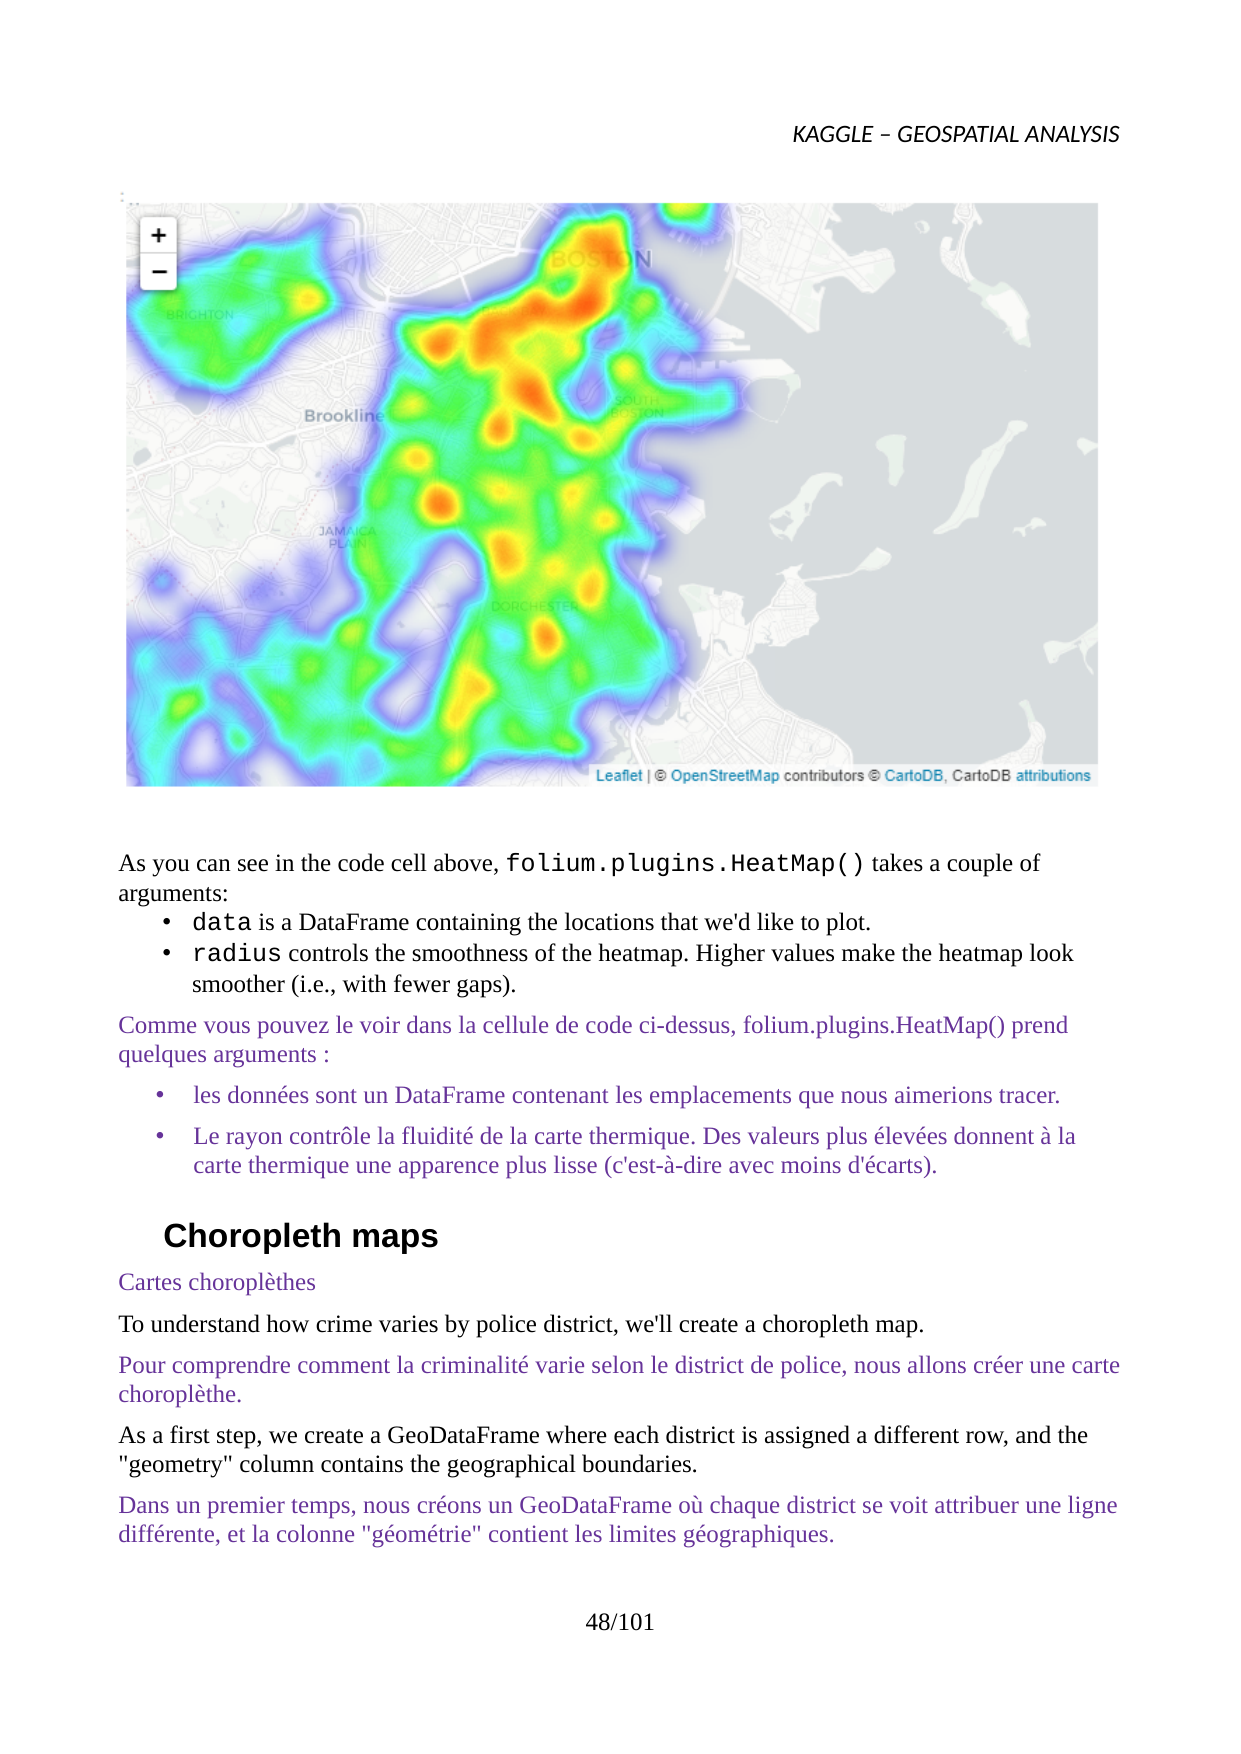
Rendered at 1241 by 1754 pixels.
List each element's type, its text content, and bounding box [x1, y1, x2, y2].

text As you can see in the code cell above, folium.plugins.HeatMap() takes a couple of arguments: [118, 848, 1122, 907]
picture [118, 178, 1122, 819]
subtitle Choropleth maps [118, 1216, 1122, 1255]
text To understand how crime varies by police district, we'll create a choropleth map. [118, 1309, 1122, 1337]
text Comme vous pouvez le voir dans la cellule de code ci-dessus, folium.plugins.HeatMap() prend quelques arguments : [118, 1010, 1122, 1068]
text Dans un premier temps, nous créons un GeoDataFrame où chaque district se voit attribuer une ligne différente, et la colonne "géométrie" contient les limites géographiques. [118, 1490, 1122, 1547]
list radius controls the smoothness of the heatmap. Higher values make the heatmap look smoother (i.e., with fewer gaps). [162, 938, 1122, 998]
text Cartes choroplèthes [118, 1267, 1122, 1296]
list les données sont un DataFrame contenant les emplacements que nous aimerions tracer. [156, 1080, 1122, 1109]
list data is a DataFrame containing the locations that we'd like to plot. [162, 907, 1122, 938]
list Le rayon contrôle la fluidité de la carte thermique. Des valeurs plus élevées donnent à la carte thermique une apparence plus lisse (c'est-à-dire avec moins d'écarts). [156, 1121, 1122, 1179]
text As a first step, we create a GeoDataFrame where each district is assigned a different row, and the "geometry" column contains the geographical boundaries. [118, 1420, 1122, 1477]
text Pour comprendre comment la criminalité varie selon le district de police, nous allons créer une carte choroplèthe. [118, 1350, 1122, 1407]
